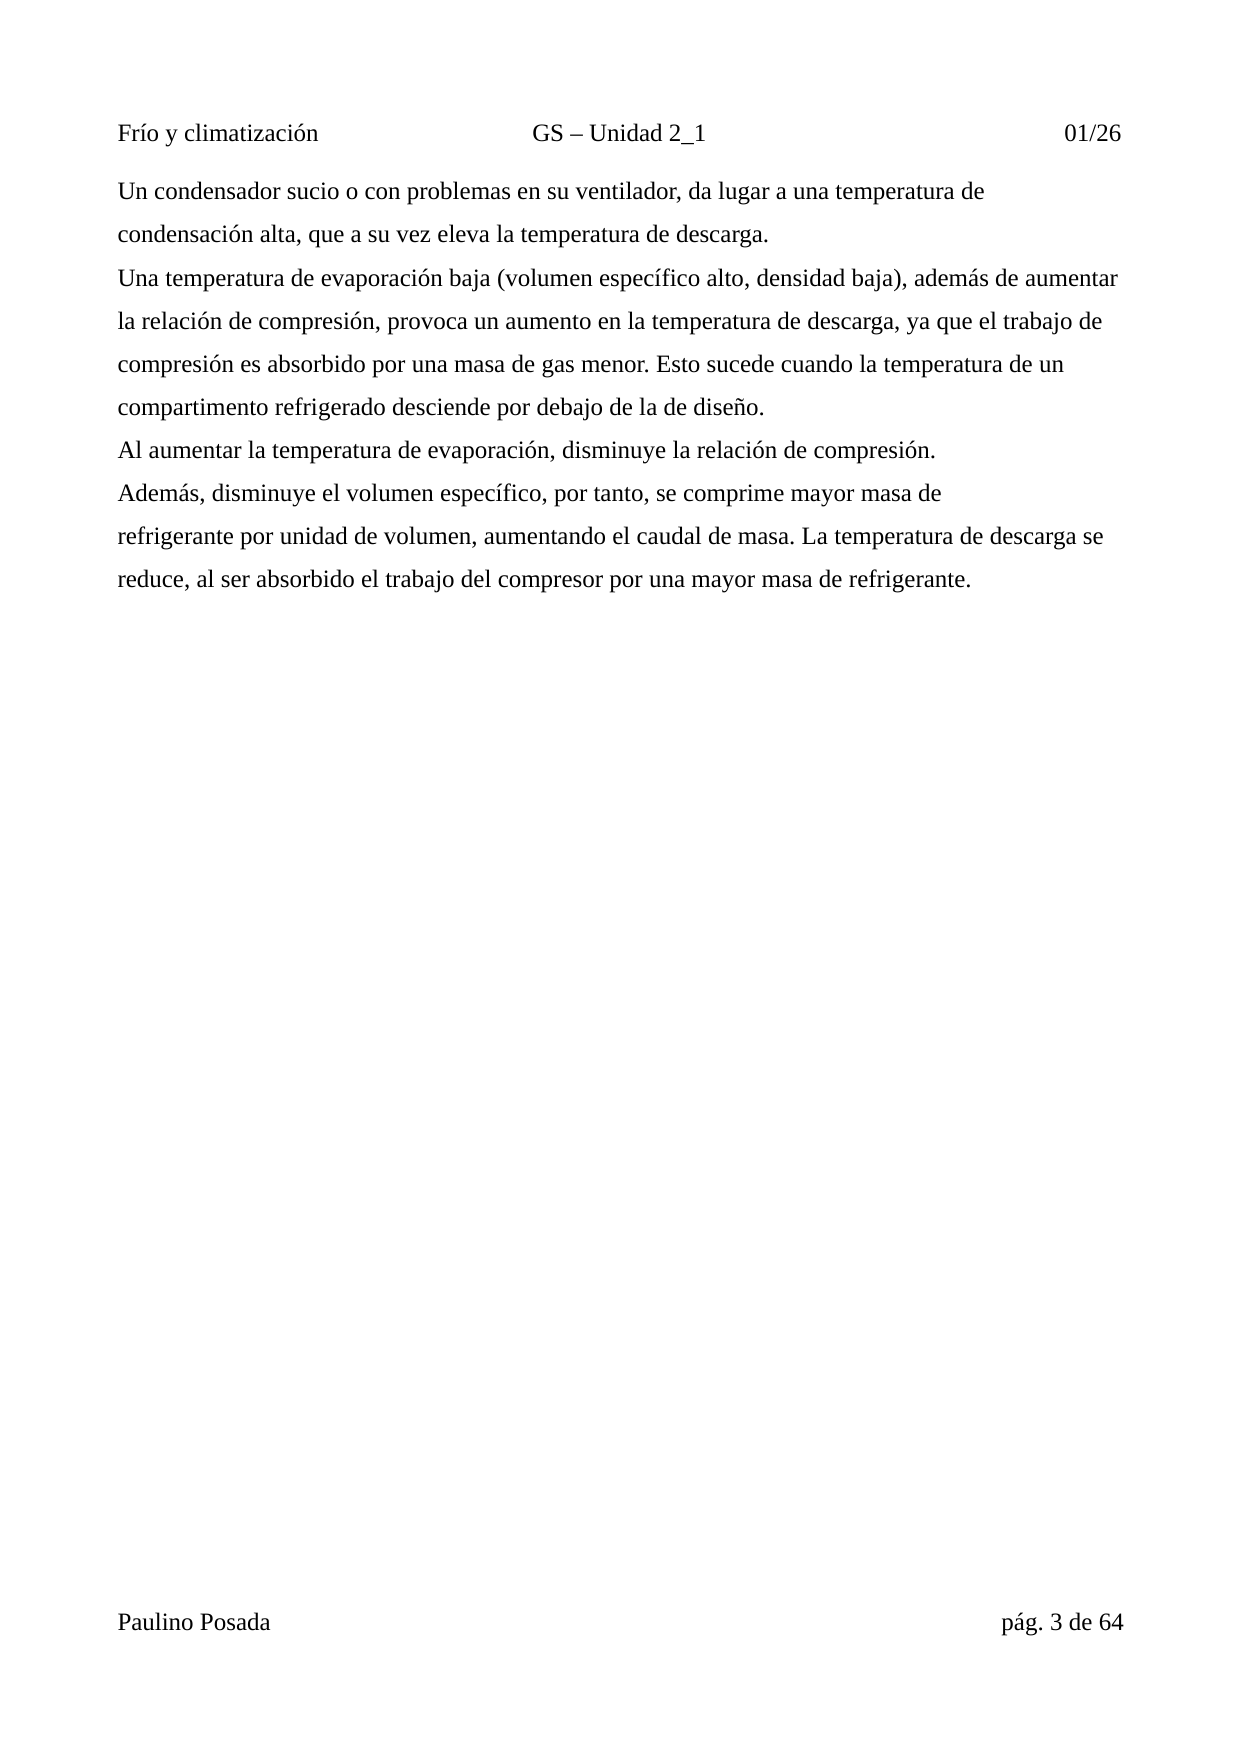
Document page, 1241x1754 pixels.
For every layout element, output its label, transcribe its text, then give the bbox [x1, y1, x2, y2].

text refrigerante por unidad de volumen, aumentando el caudal de masa. La temperatura de descarga se reduce, al ser absorbido el trabajo del compresor por una mayor masa de refrigerante. [117, 521, 1123, 593]
text Además, disminuye el volumen específico, por tanto, se comprime mayor masa de [117, 478, 1123, 507]
text Un condensador sucio o con problemas en su ventilador, da lugar a una temperatura de condensación alta, que a su vez eleva la temperatura de descarga. [117, 176, 1123, 248]
text Al aumentar la temperatura de evaporación, disminuye la relación de compresión. [117, 435, 1123, 464]
text Una temperatura de evaporación baja (volumen específico alto, densidad baja), además de aumentar la relación de compresión, provoca un aumento en la temperatura de descarga, ya que el trabajo de compresión es absorbido por una masa de gas menor. Esto sucede cuando la temperatura de un compartimento refrigerado desciende por debajo de la de diseño. [117, 263, 1123, 421]
